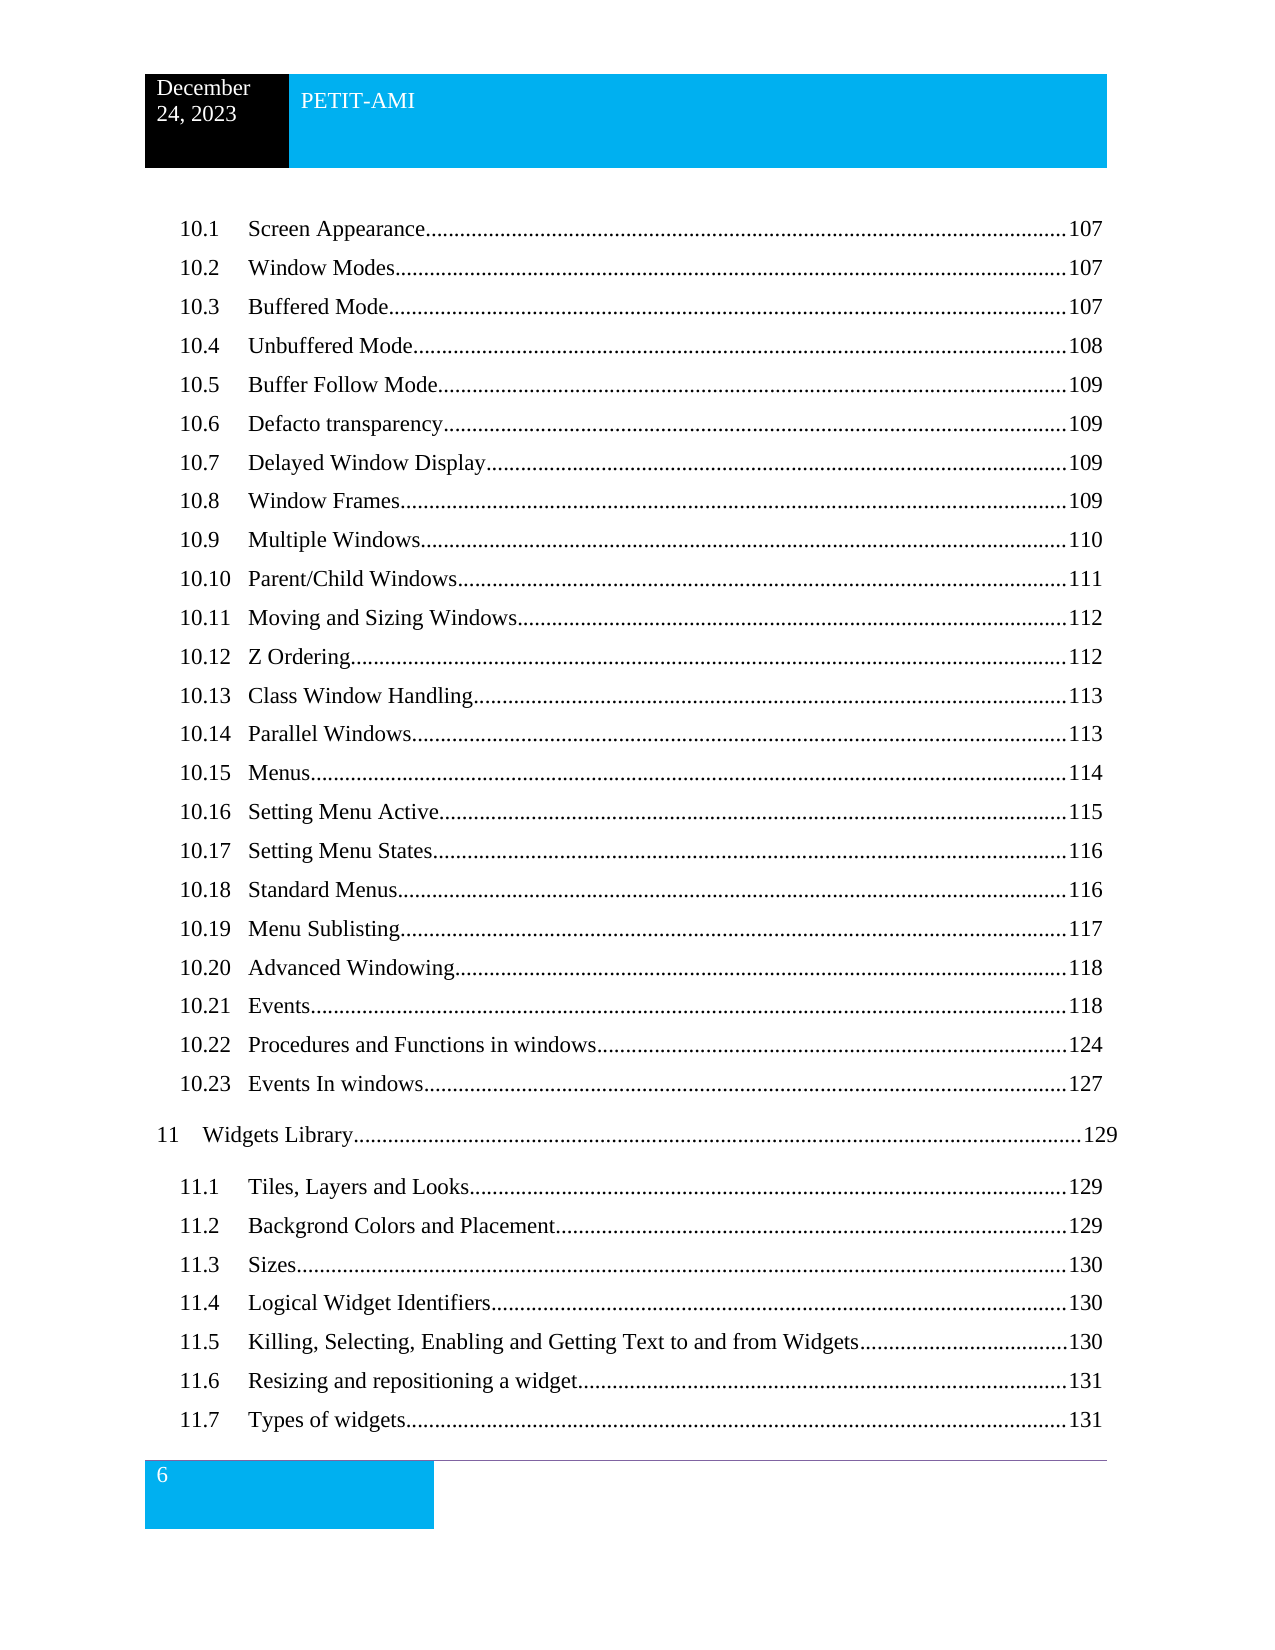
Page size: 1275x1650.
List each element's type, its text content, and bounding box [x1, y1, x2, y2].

text 10.3 Buffered Mode 107 [179, 293, 1118, 319]
text 10.4 Unbuffered Mode 108 [179, 332, 1118, 358]
text 11.5 Killing, Selecting, Enabling and Getting Text to and from Widgets 130 [179, 1328, 1118, 1355]
text 11.4 Logical Widget Identifiers 130 [179, 1289, 1118, 1316]
text 10.23 Events In windows 127 [179, 1070, 1118, 1097]
text 11.2 Backgrond Colors and Placement 129 [179, 1212, 1118, 1238]
text 10.1 Screen Appearance 107 [179, 215, 1118, 242]
text 10.9 Multiple Windows 110 [179, 526, 1118, 553]
text 10.8 Window Frames 109 [179, 487, 1118, 514]
text 10.20 Advanced Windowing 118 [179, 954, 1118, 980]
text 10.22 Procedures and Functions in windows 124 [179, 1031, 1118, 1058]
text 10.15 Menus 114 [179, 759, 1118, 786]
text 10.6 Defacto transparency 109 [179, 410, 1118, 436]
text 10.12 Z Ordering 112 [179, 643, 1118, 669]
text 10.16 Setting Menu Active 115 [179, 798, 1118, 824]
text 10.18 Standard Menus 116 [179, 876, 1118, 902]
text 11.6 Resizing and repositioning a widget 131 [179, 1367, 1118, 1393]
text 10.2 Window Modes 107 [179, 254, 1118, 281]
text 10.21 Events 118 [179, 992, 1118, 1019]
text 10.14 Parallel Windows 113 [179, 721, 1118, 747]
text 10.10 Parent/Child Windows 111 [179, 565, 1118, 591]
text 10.19 Menu Sublisting 117 [179, 915, 1118, 941]
text 10.5 Buffer Follow Mode 109 [179, 371, 1118, 397]
text 11.3 Sizes 130 [179, 1251, 1118, 1277]
text 10.13 Class Window Handling 113 [179, 682, 1118, 708]
text 11.1 Tiles, Layers and Looks 129 [179, 1173, 1118, 1199]
text 10.17 Setting Menu States 116 [179, 837, 1118, 863]
text 10.11 Moving and Sizing Windows 112 [179, 604, 1118, 630]
text 11.7 Types of widgets 131 [179, 1406, 1118, 1432]
text 11 Widgets Library 129 [156, 1122, 1118, 1148]
text 10.7 Delayed Window Display 109 [179, 448, 1118, 475]
